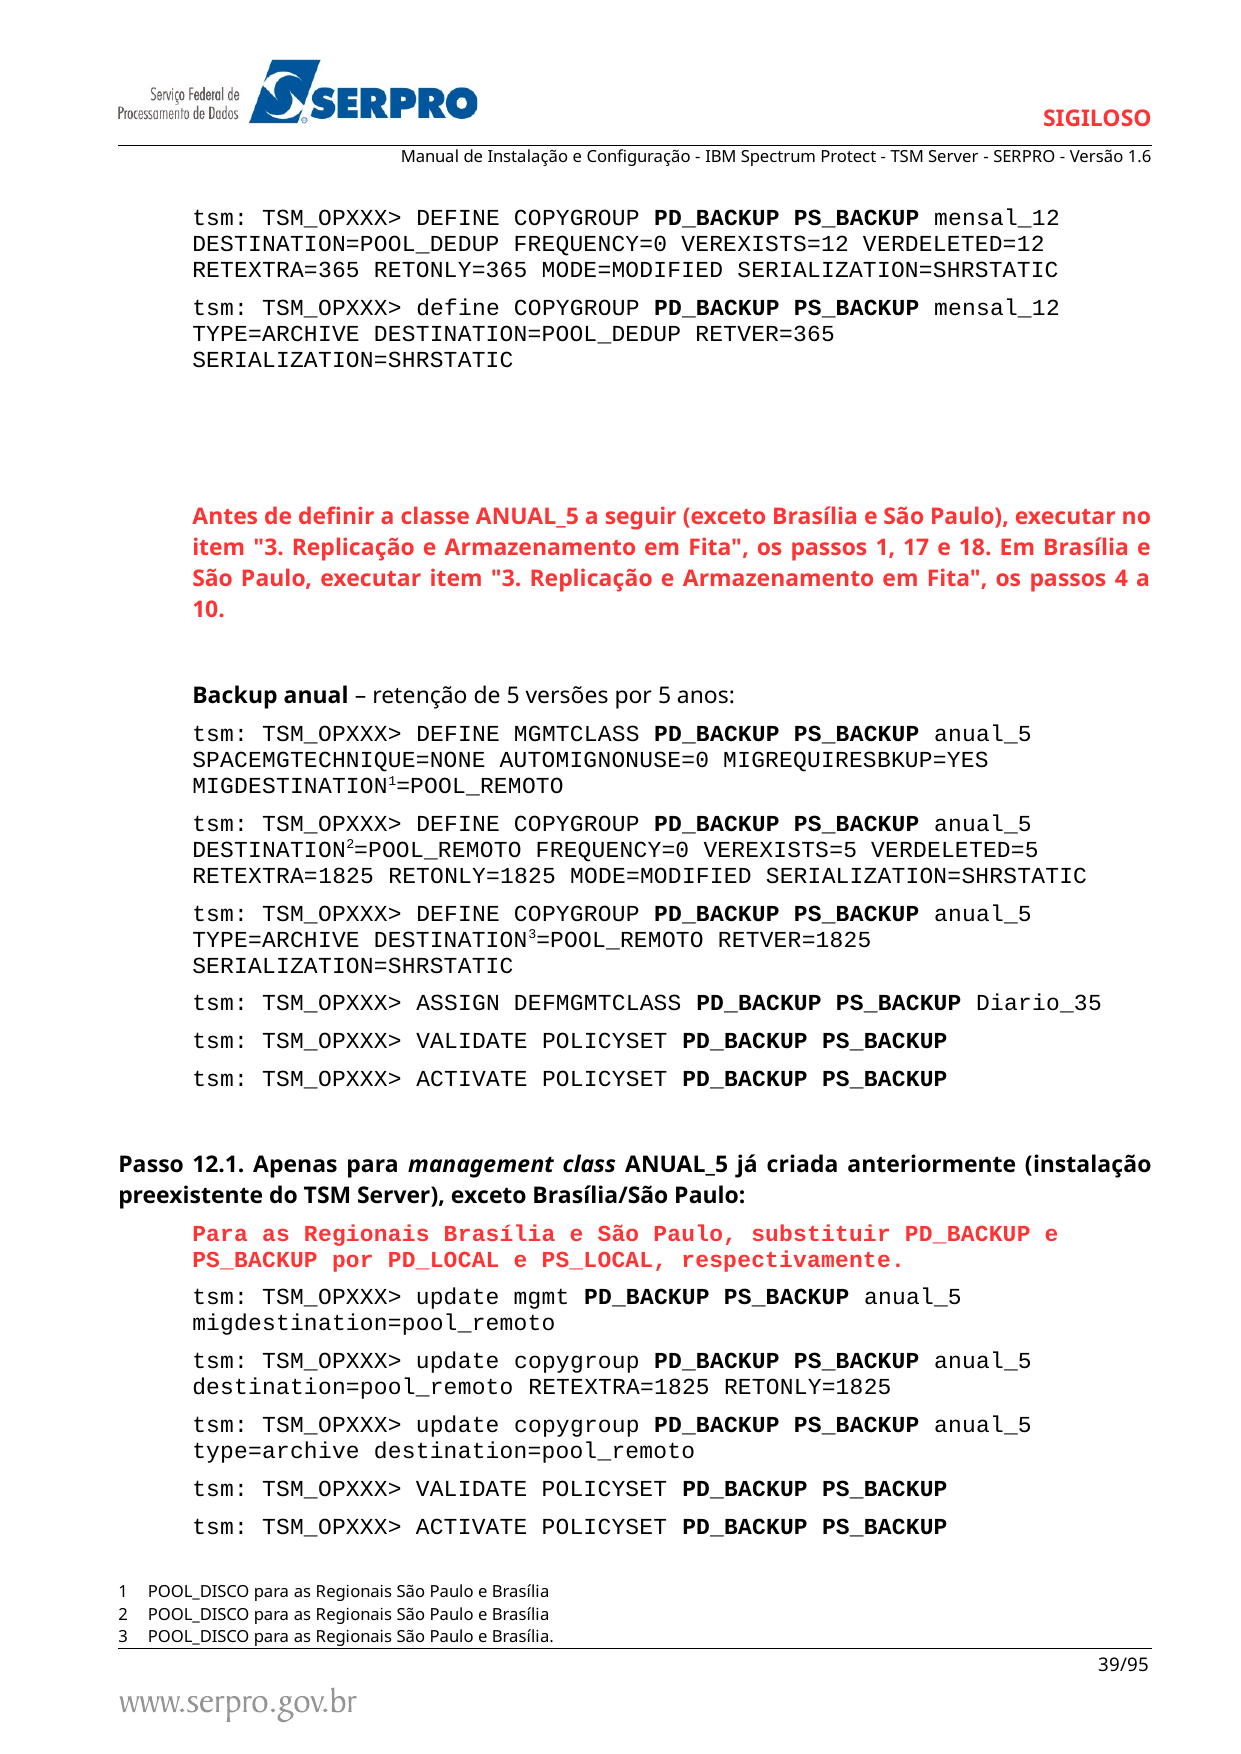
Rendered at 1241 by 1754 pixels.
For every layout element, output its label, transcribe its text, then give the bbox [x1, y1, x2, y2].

text POOL_DISCO para as Regionais São Paulo e Brasília. [118, 1625, 1152, 1648]
text tsm: TSM_OPXXX> VALIDATE POLICYSET PD_BACKUP PS_BACKUP [192, 1477, 1152, 1503]
text tsm: TSM_OPXXX> ACTIVATE POLICYSET PD_BACKUP PS_BACKUP [192, 1067, 1152, 1093]
text Antes de definir a classe ANUAL_5 a seguir (exceto Brasília e São Paulo), executar no item "3. Replicação e Armazenamento em Fita", os passos 1, 17 e 18. Em Brasília e São Paulo, executar item "3. Replicação e Armazenamento em Fita", os passos 4 a 10. [192, 500, 1152, 624]
text tsm: TSM_OPXXX> ACTIVATE POLICYSET PD_BACKUP PS_BACKUP [192, 1515, 1152, 1541]
text Passo 12.1. Apenas para management class ANUAL_5 já criada anteriormente (instalação preexistente do TSM Server), exceto Brasília/São Paulo: [118, 1148, 1152, 1210]
picture [118, 59, 478, 124]
text tsm: TSM_OPXXX> update copygroup PD_BACKUP PS_BACKUP anual_5 type=archive destination=pool_remoto [192, 1413, 1152, 1466]
text tsm: TSM_OPXXX> define COPYGROUP PD_BACKUP PS_BACKUP mensal_12 TYPE=ARCHIVE DESTINATION=POOL_DEDUP RETVER=365 SERIALIZATION=SHRSTATIC [192, 297, 1152, 375]
text POOL_DISCO para as Regionais São Paulo e Brasília [118, 1603, 1152, 1625]
text tsm: TSM_OPXXX> ASSIGN DEFMGMTCLASS PD_BACKUP PS_BACKUP Diario_35 [192, 992, 1152, 1018]
text tsm: TSM_OPXXX> DEFINE COPYGROUP PD_BACKUP PS_BACKUP anual_5 TYPE=ARCHIVE DESTINATION=POOL_REMOTO RETVER=1825 SERIALIZATION=SHRSTATIC [192, 902, 1152, 980]
text Para as Regionais Brasília e São Paulo, substituir PD_BACKUP e PS_BACKUP por PD_LOCAL e PS_LOCAL, respectivamente. [192, 1222, 1152, 1274]
text tsm: TSM_OPXXX> update mgmt PD_BACKUP PS_BACKUP anual_5 migdestination=pool_remoto [192, 1286, 1152, 1338]
text tsm: TSM_OPXXX> DEFINE MGMTCLASS PD_BACKUP PS_BACKUP anual_5 SPACEMGTECHNIQUE=NONE AUTOMIGNONUSE=0 MIGREQUIRESBKUP=YES MIGDESTINATION=POOL_REMOTO [192, 722, 1152, 800]
text tsm: TSM_OPXXX> VALIDATE POLICYSET PD_BACKUP PS_BACKUP [192, 1030, 1152, 1056]
text tsm: TSM_OPXXX> update copygroup PD_BACKUP PS_BACKUP anual_5 destination=pool_remoto RETEXTRA=1825 RETONLY=1825 [192, 1350, 1152, 1402]
text tsm: TSM_OPXXX> DEFINE COPYGROUP PD_BACKUP PS_BACKUP mensal_12 DESTINATION=POOL_DEDUP FREQUENCY=0 VEREXISTS=12 VERDELETED=12 RETEXTRA=365 RETONLY=365 MODE=MODIFIED SERIALIZATION=SHRSTATIC [192, 207, 1152, 285]
text Backup anual – retenção de 5 versões por 5 anos: [192, 679, 1152, 710]
text tsm: TSM_OPXXX> DEFINE COPYGROUP PD_BACKUP PS_BACKUP anual_5 DESTINATION=POOL_REMOTO FREQUENCY=0 VEREXISTS=5 VERDELETED=5 RETEXTRA=1825 RETONLY=1825 MODE=MODIFIED SERIALIZATION=SHRSTATIC [192, 812, 1152, 890]
text POOL_DISCO para as Regionais São Paulo e Brasília [118, 1580, 1152, 1603]
